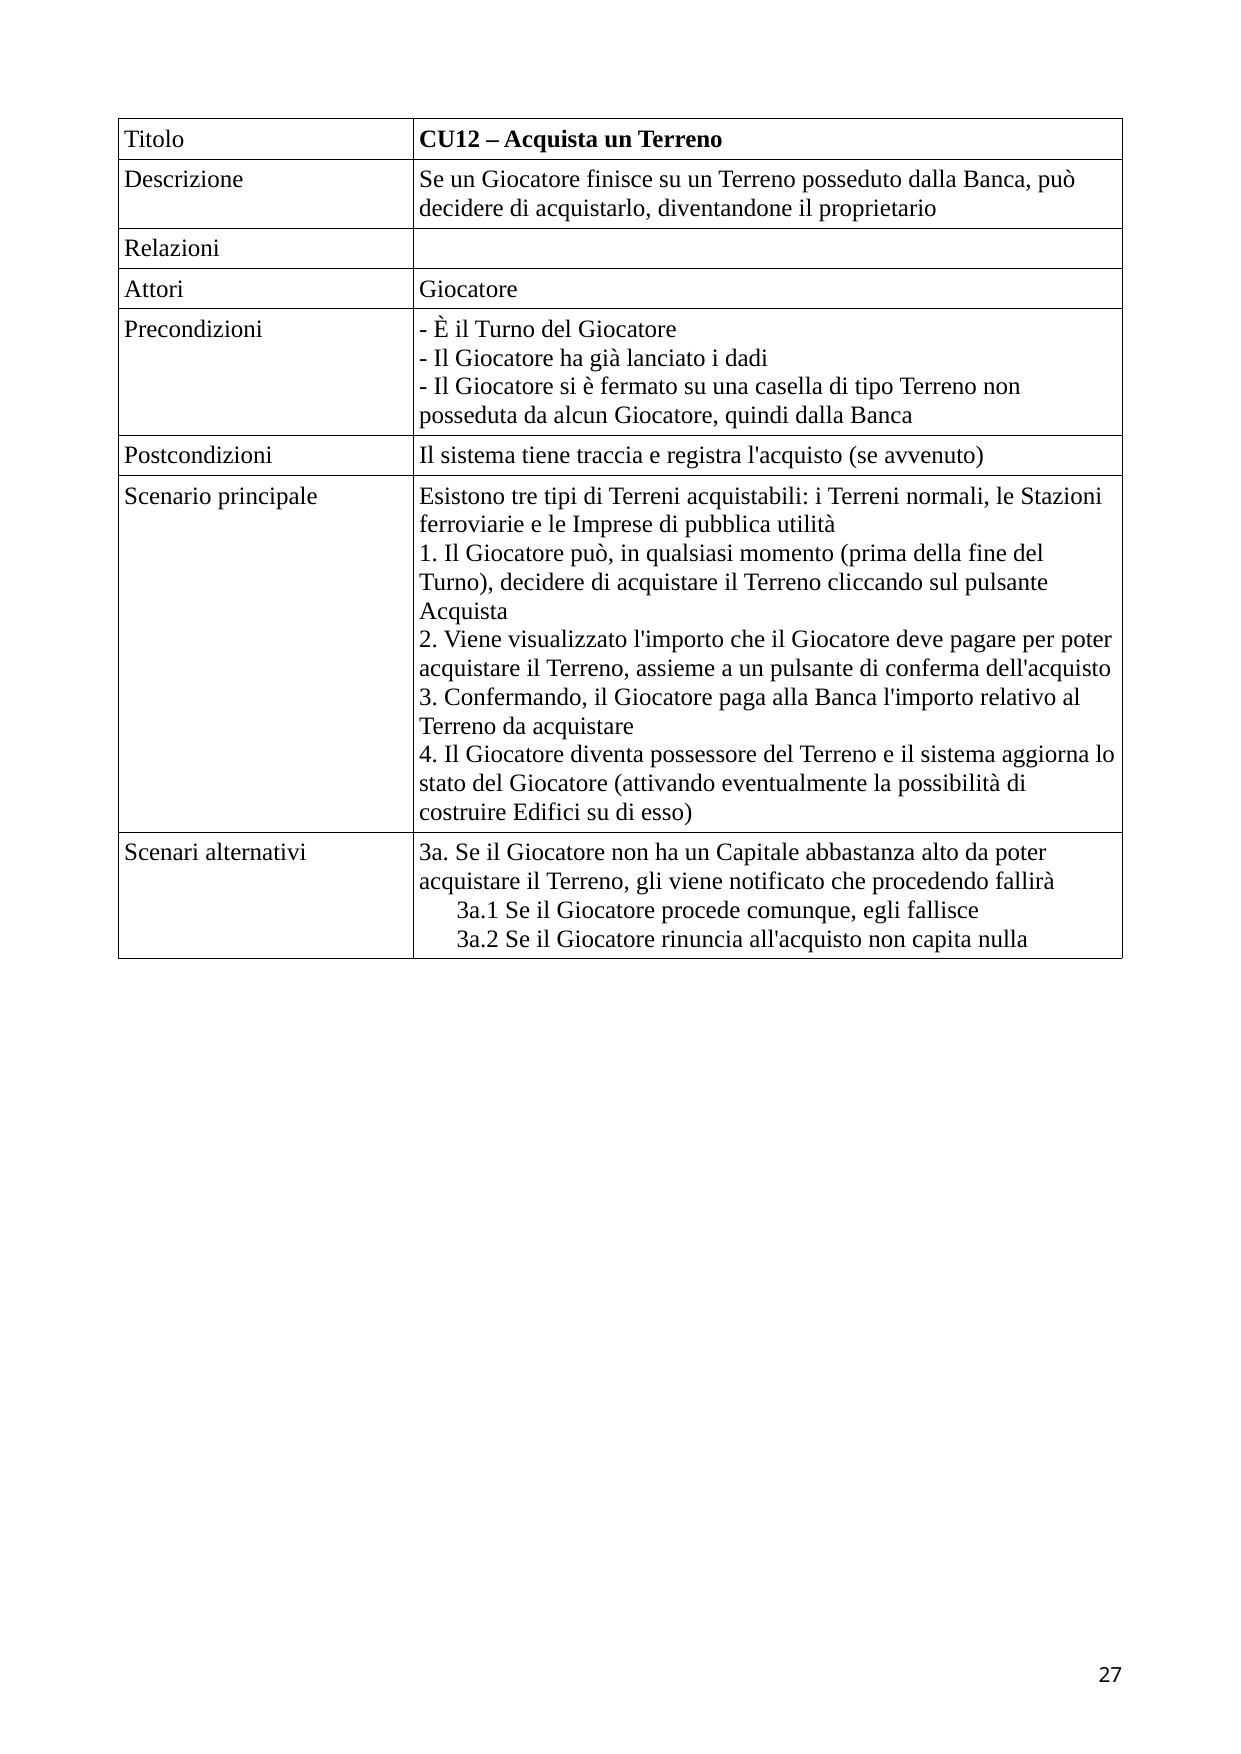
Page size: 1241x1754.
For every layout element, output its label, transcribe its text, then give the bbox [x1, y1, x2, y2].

table_cell Postcondizioni [119, 436, 413, 475]
table_header CU12 – Acquista un Terreno [414, 119, 1122, 158]
table_cell Se un Giocatore finisce su un Terreno posseduto dalla Banca, può decidere di acquistarlo, diventandone il proprietario [414, 160, 1122, 227]
table_cell Relazioni [119, 229, 413, 268]
table_cell Esistono tre tipi di Terreni acquistabili: i Terreni normali, le Stazioni ferroviarie e le Imprese di pubblica utilità 1. Il Giocatore può, in qualsiasi momento (prima della fine del Turno), decidere di acquistare il Terreno cliccando sul pulsante Acquista 2. Viene visualizzato l'importo che il Giocatore deve pagare per poter acquistare il Terreno, assieme a un pulsante di conferma dell'acquisto 3. Confermando, il Giocatore paga alla Banca l'importo relativo al Terreno da acquistare 4. Il Giocatore diventa possessore del Terreno e il sistema aggiorna lo stato del Giocatore (attivando eventualmente la possibilità di costruire Edifici su di esso) [414, 476, 1122, 832]
table_cell - È il Turno del Giocatore - Il Giocatore ha già lanciato i dadi - Il Giocatore si è fermato su una casella di tipo Terreno non posseduta da alcun Giocatore, quindi dalla Banca [414, 309, 1122, 435]
table_cell Precondizioni [119, 309, 413, 435]
table_cell Scenari alternativi [119, 833, 413, 958]
table_cell Il sistema tiene traccia e registra l'acquisto (se avvenuto) [414, 436, 1122, 475]
table_cell Descrizione [119, 160, 413, 227]
table_cell 3a. Se il Giocatore non ha un Capitale abbastanza alto da poter acquistare il Terreno, gli viene notificato che procedendo fallirà 3a.1 Se il Giocatore procede comunque, egli fallisce 3a.2 Se il Giocatore rinuncia all'acquisto non capita nulla [414, 833, 1122, 958]
table_cell Attori [119, 269, 413, 308]
table_cell Scenario principale [119, 476, 413, 832]
table_header Titolo [119, 119, 413, 158]
table_cell [414, 229, 1122, 268]
table_cell Giocatore [414, 269, 1122, 308]
